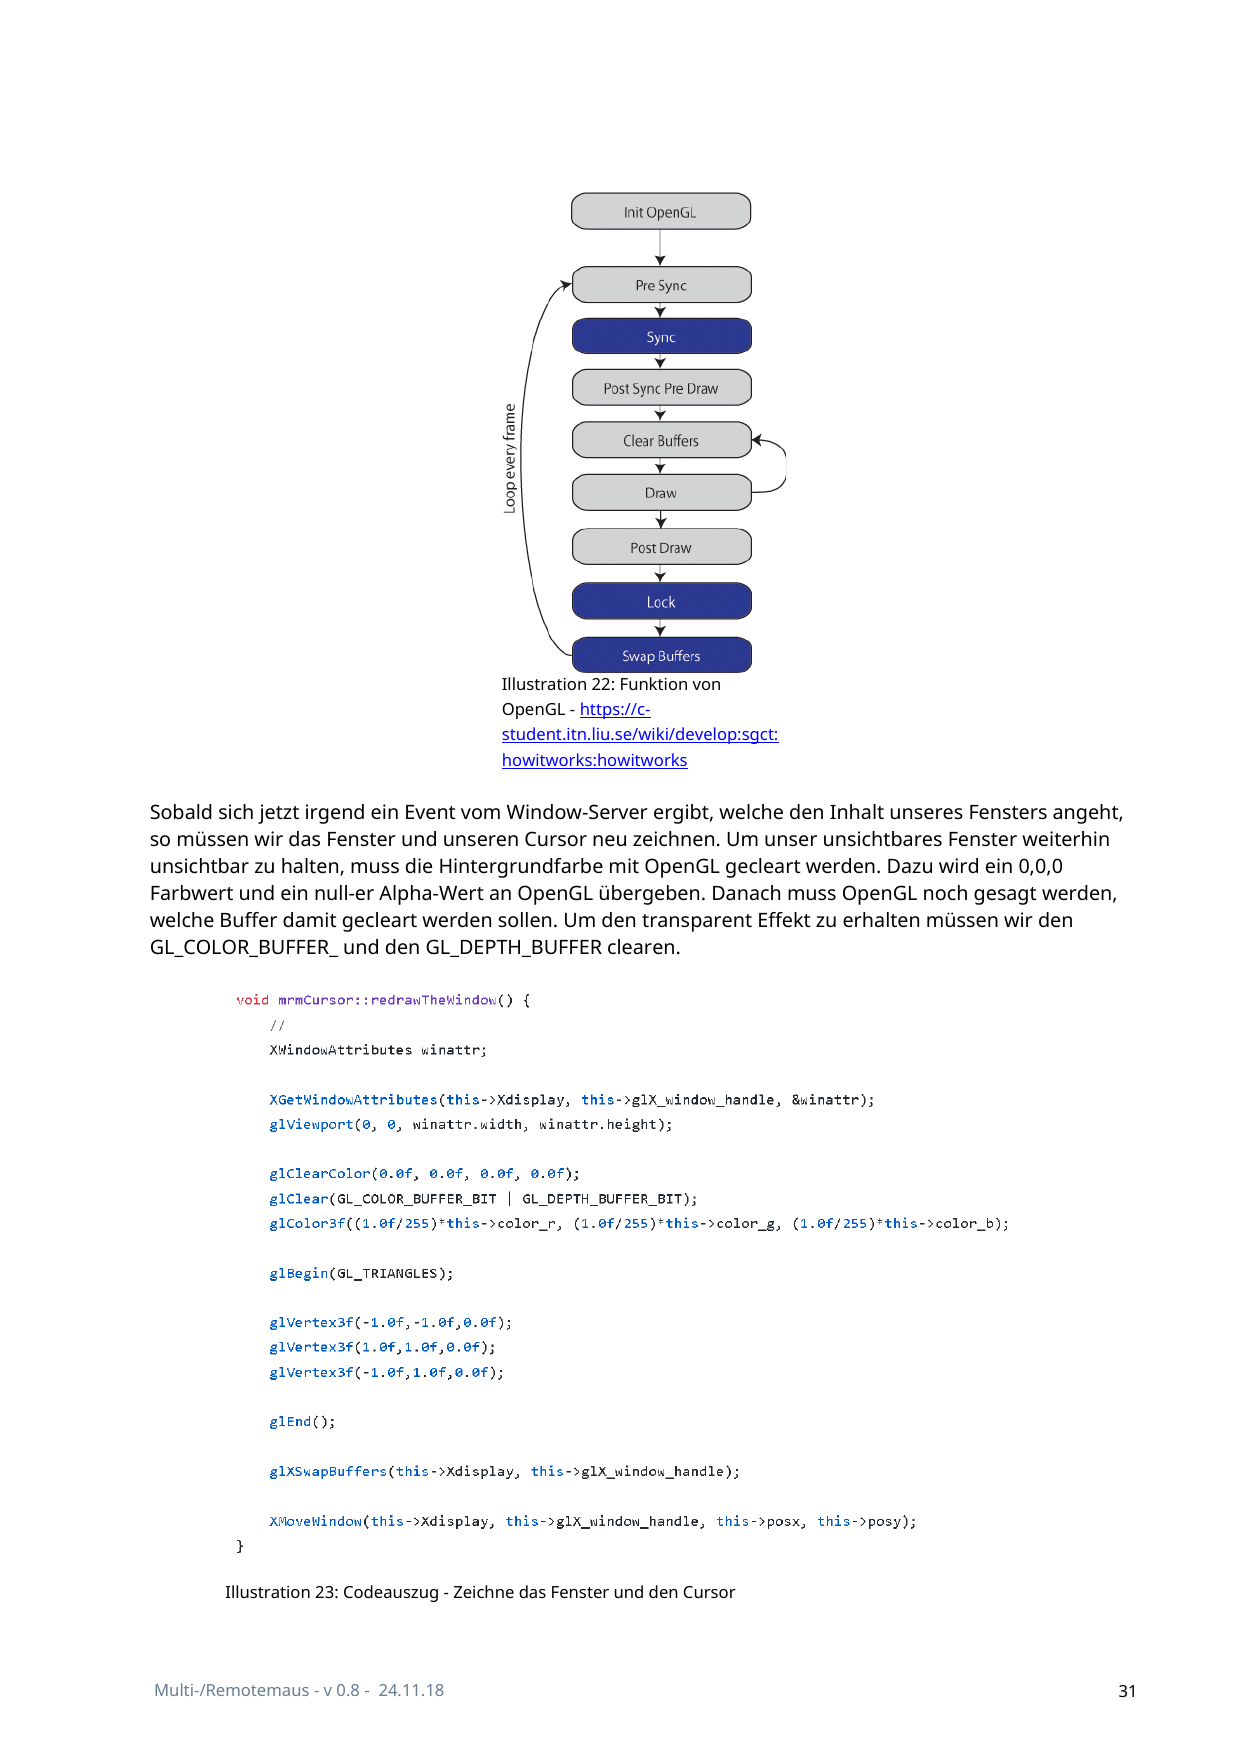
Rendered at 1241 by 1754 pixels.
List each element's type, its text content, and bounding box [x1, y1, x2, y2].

text Sobald sich jetzt irgend ein Event vom Window-Server ergibt, welche den Inhalt unseres Fensters angeht, so müssen wir das Fenster und unseren Cursor neu zeichnen. Um unser unsichtbares Fenster weiterhin unsichtbar zu halten, muss die Hintergrundfarbe mit OpenGL gecleart werden. Dazu wird ein 0,0,0 Farbwert und ein null-er Alpha-Wert an OpenGL übergeben. Danach muss OpenGL noch gesagt werden, welche Buffer damit gecleart werden sollen. Um den transparent Effekt zu erhalten müssen wir den GL_COLOR_BUFFER_ und den GL_DEPTH_BUFFER clearen. [149, 798, 1136, 960]
picture [225, 987, 1060, 1581]
text Illustration 23: Codeauszug - Zeichne das Fenster und den Cursor [225, 1581, 1060, 1603]
text Illustration 22: Funktion von OpenGL - https://c-student.itn.liu.se/wiki/develop:sgct:howitworks:howitworks [502, 673, 786, 771]
picture [501, 192, 787, 673]
